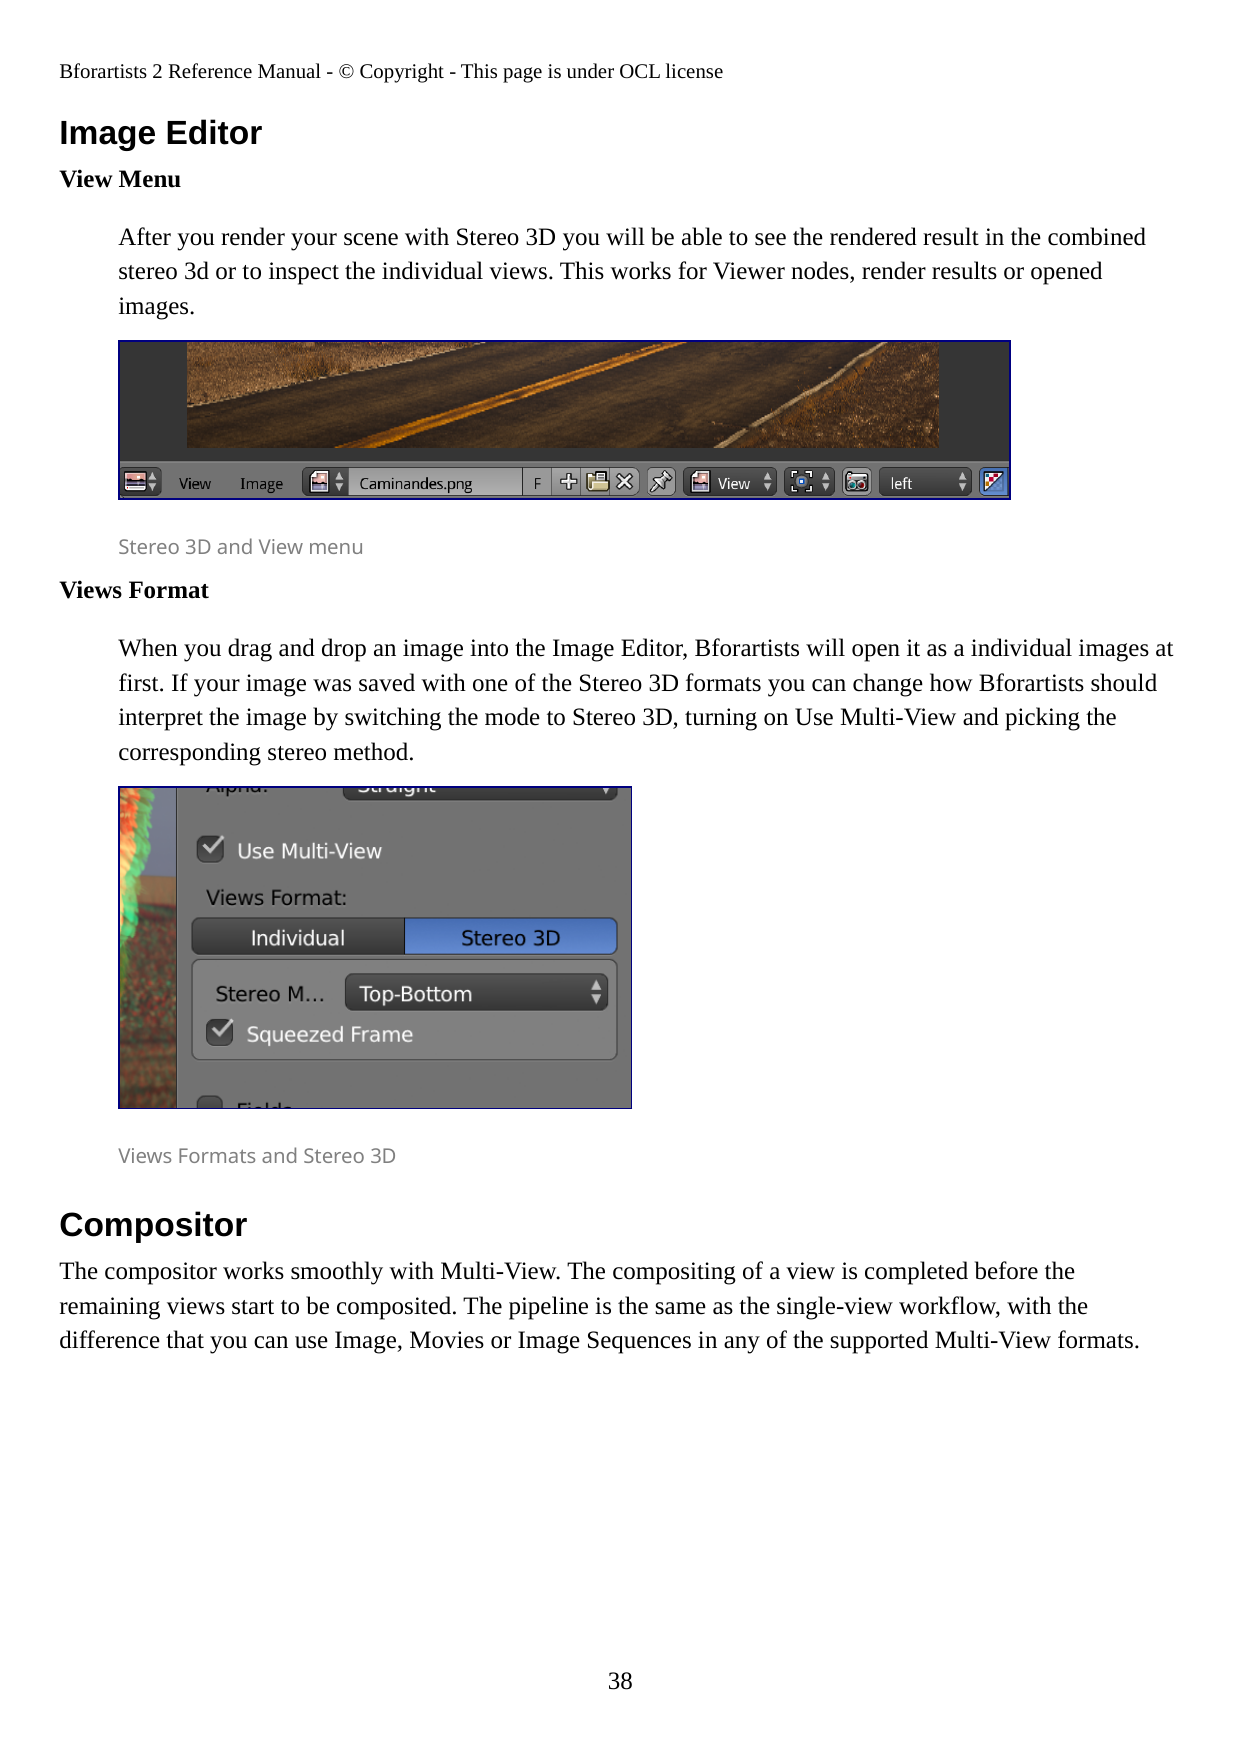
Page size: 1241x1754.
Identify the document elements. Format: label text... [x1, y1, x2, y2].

text Views Formats and Stereo 3D [118, 1138, 1181, 1170]
subtitle Views Format [59, 575, 1181, 604]
subtitle Compositor [59, 1205, 1181, 1244]
picture [120, 342, 1009, 498]
text When you drag and drop an image into the Image Editor, Bforartists will open it as a individual images at first. If your image was saved with one of the Stereo 3D formats you can change how Bforartists should interpret the image by switching the mode to Stereo 3D, turning on Use Multi-View and picking the corresponding stereo method. [118, 633, 1181, 766]
subtitle View Menu [59, 164, 1181, 192]
picture [120, 788, 631, 1108]
text Stereo 3D and View menu [118, 529, 1181, 561]
subtitle Image Editor [59, 113, 1181, 151]
text After you render your scene with Stereo 3D you will be able to see the rendered result in the combined stereo 3d or to inspect the individual views. This works for Viewer nodes, render results or opened images. [118, 222, 1181, 320]
text The compositor works smoothly with Multi-View. The compositing of a view is completed before the remaining views start to be composited. The pipeline is the same as the single-view workflow, with the difference that you can use Image, Movies or Image Sequences in any of the supported Multi-View formats. [59, 1256, 1181, 1354]
